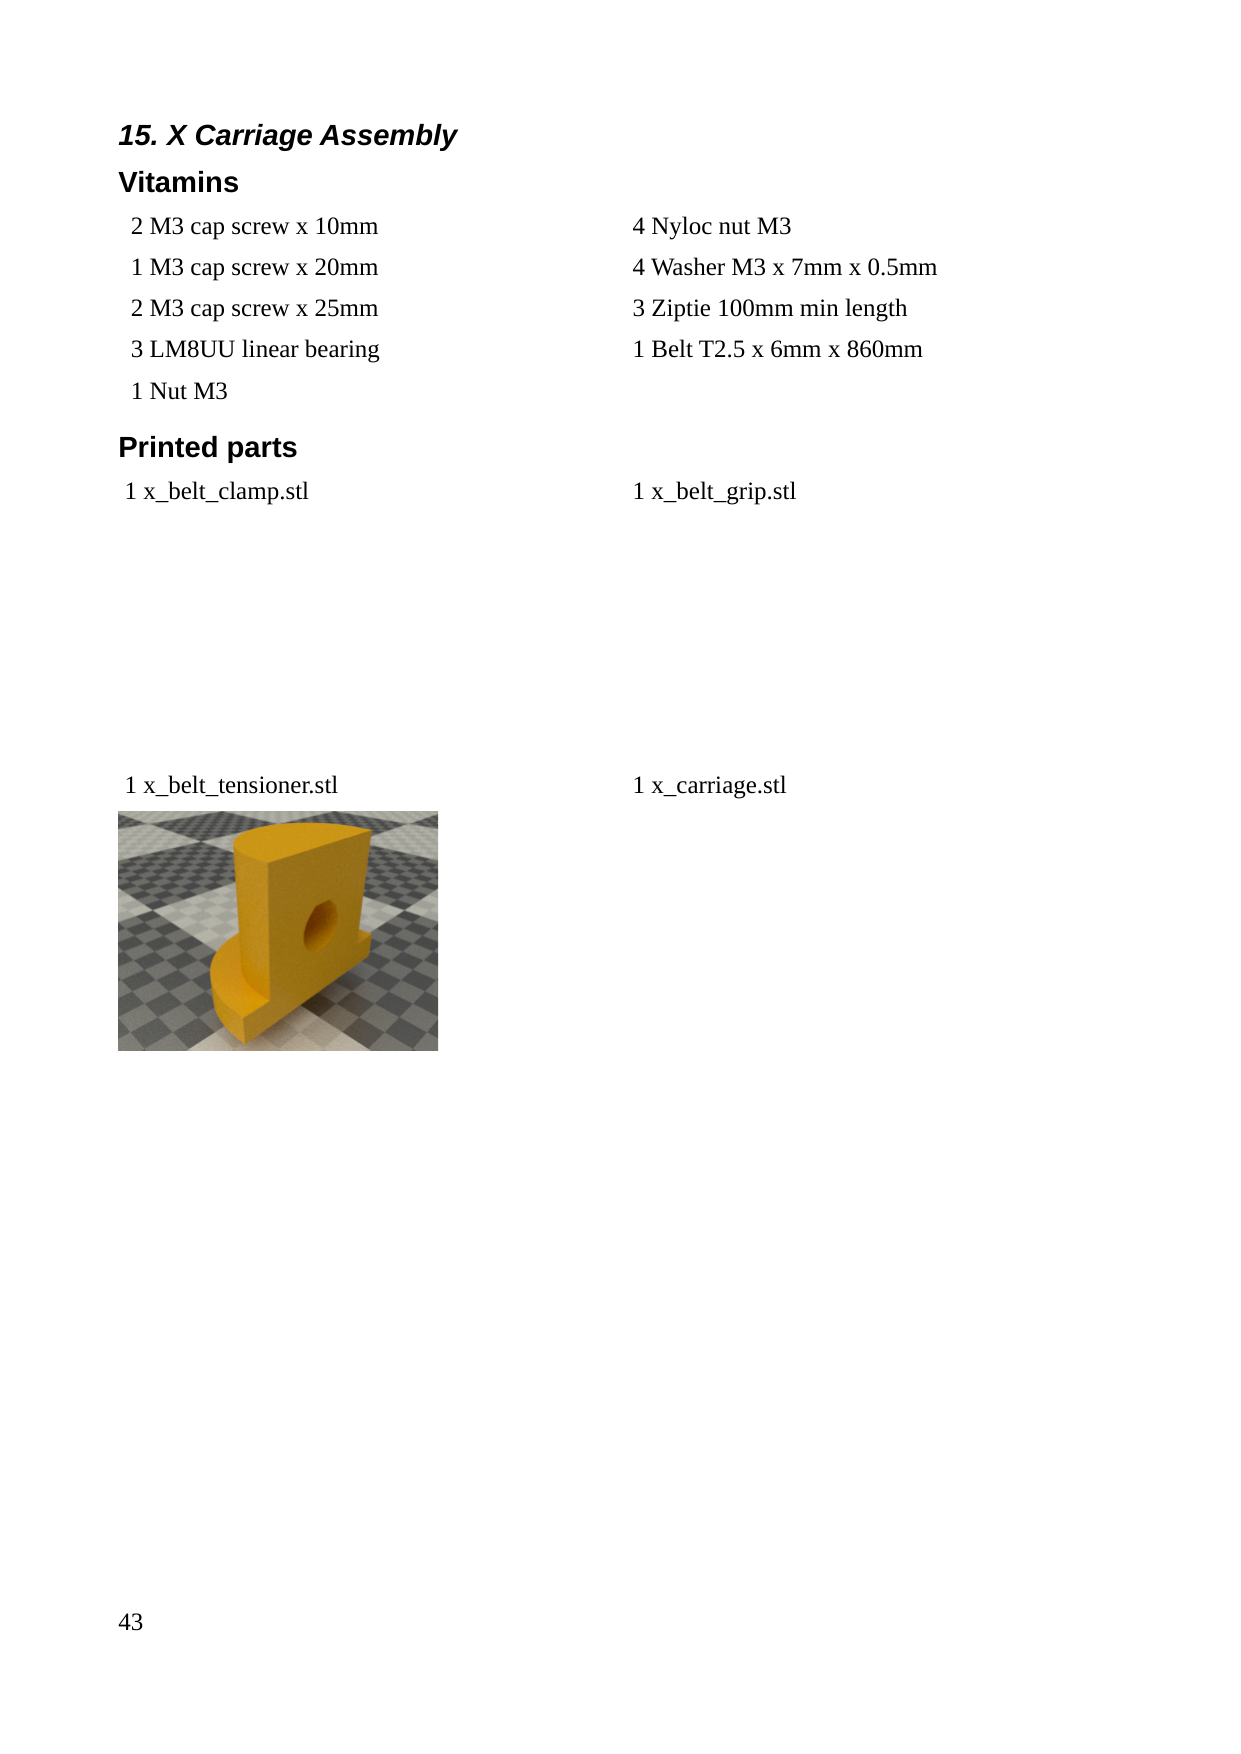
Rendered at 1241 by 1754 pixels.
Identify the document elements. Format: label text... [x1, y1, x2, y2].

table_header 1 x_belt_grip.stl [620, 476, 1122, 770]
table_header 4 Nyloc nut M3 4 Washer M3 x 7mm x 0.5mm 3 Ziptie 100mm min length 1 Belt T2.5 x 6mm x 860mm [620, 211, 1122, 417]
table_cell 1 x_belt_tensioner.stl [118, 770, 620, 1063]
subtitle X Carriage Assembly [118, 118, 1122, 152]
subtitle Printed parts [118, 431, 1122, 464]
table_header 1 x_belt_clamp.stl [118, 476, 620, 770]
subtitle Vitamins [118, 165, 1122, 199]
picture [118, 811, 439, 1051]
table_header 2 M3 cap screw x 10mm 1 M3 cap screw x 20mm 2 M3 cap screw x 25mm 3 LM8UU linear bearing 1 Nut M3 [118, 211, 620, 417]
table_cell 1 x_carriage.stl [620, 770, 1122, 1063]
